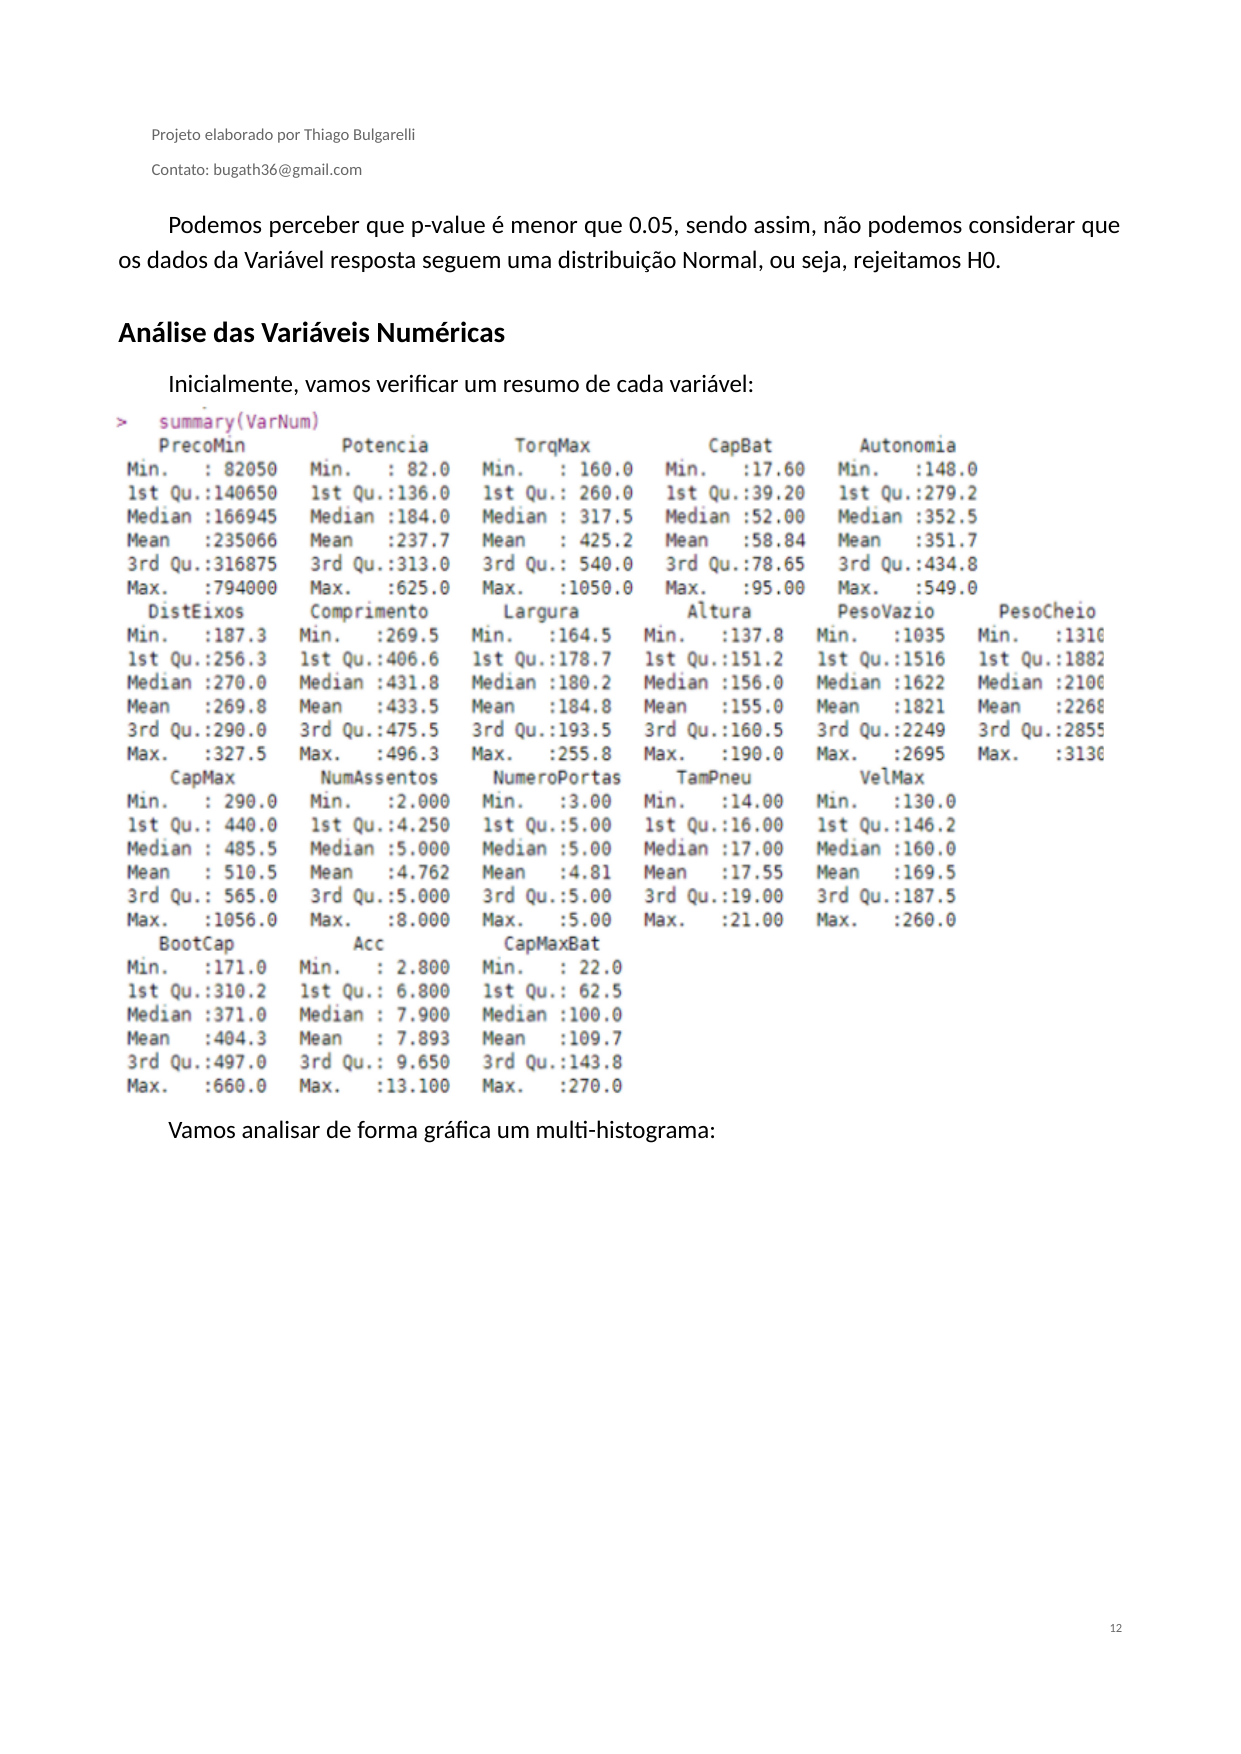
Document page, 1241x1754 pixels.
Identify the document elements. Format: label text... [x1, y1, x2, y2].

text Inicialmente, vamos verificar um resumo de cada variável: [118, 368, 1122, 398]
text Vamos analisar de forma gráfica um multi-histograma: [118, 1114, 1122, 1145]
picture [108, 401, 1104, 1096]
text Podemos perceber que p-value é menor que 0.05, sendo assim, não podemos considerar que os dados da Variável resposta seguem uma distribuição Normal, ou seja, rejeitamos H0. [118, 209, 1122, 274]
subtitle Análise das Variáveis Numéricas [118, 314, 1122, 350]
